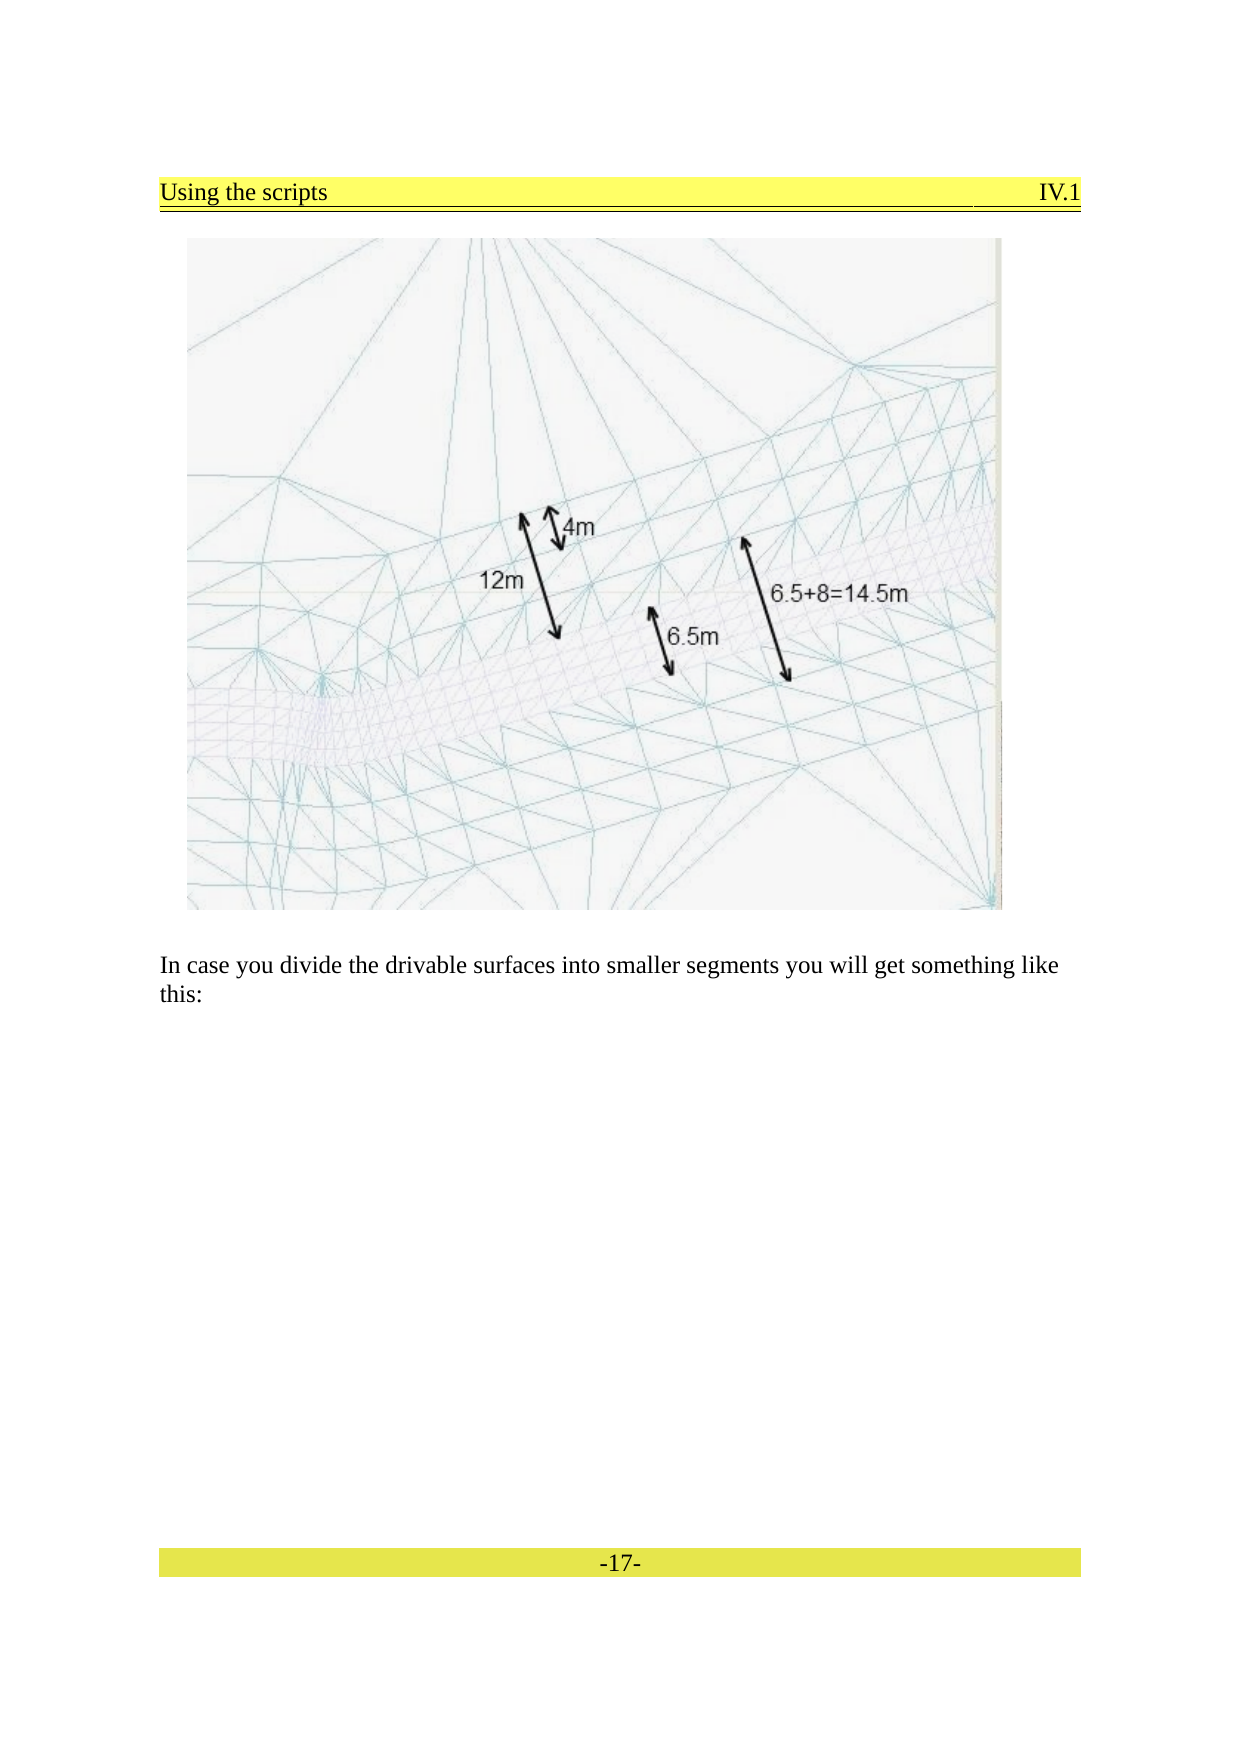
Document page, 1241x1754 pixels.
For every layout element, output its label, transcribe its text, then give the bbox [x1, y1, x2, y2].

text In case you divide the drivable surfaces into smaller segments you will get something like this: [159, 951, 1081, 1008]
